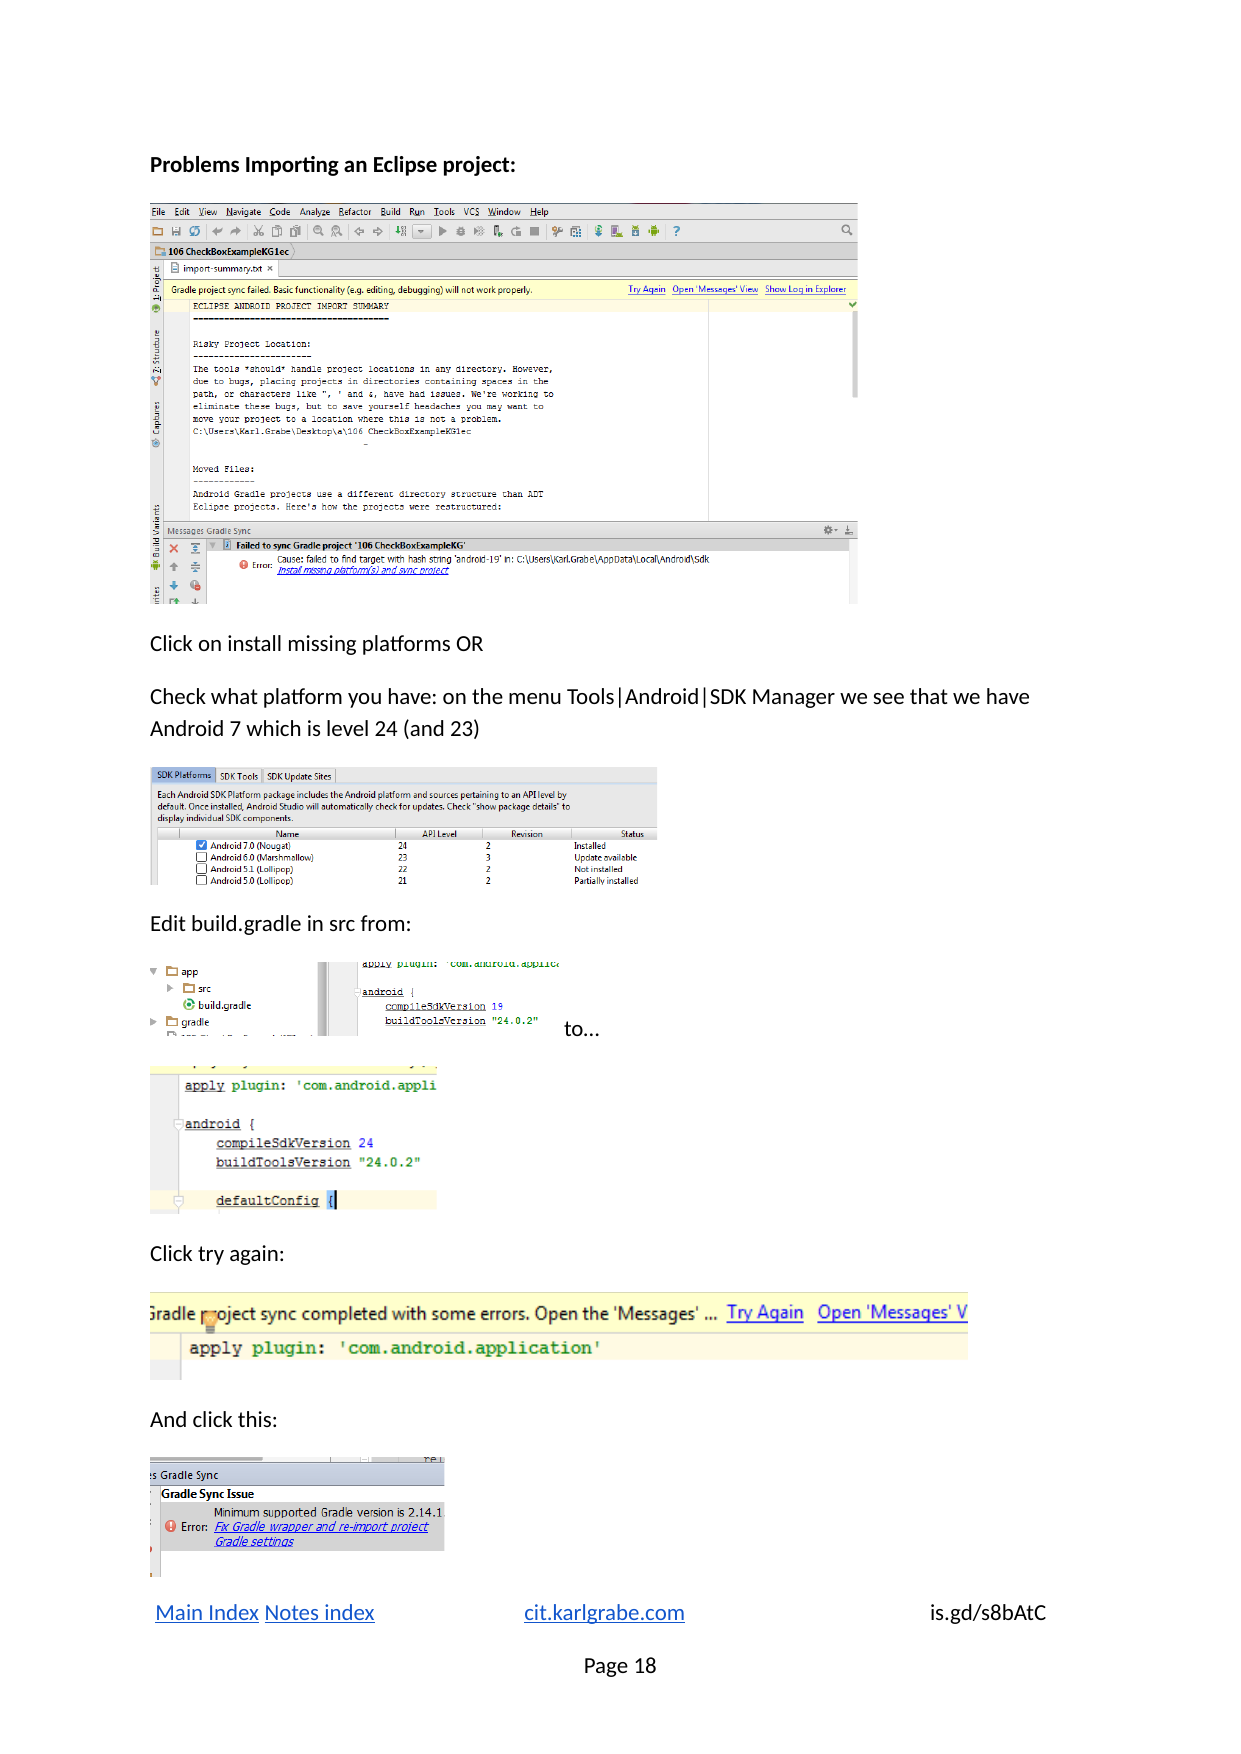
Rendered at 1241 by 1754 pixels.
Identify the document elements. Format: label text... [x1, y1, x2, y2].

picture [150, 1066, 437, 1214]
text to… [150, 962, 1090, 1042]
text And click this: [150, 1405, 1090, 1433]
picture [150, 767, 658, 885]
text Click on install missing platforms OR [150, 629, 1090, 657]
picture [150, 962, 559, 1036]
picture [150, 203, 858, 604]
text Problems Importing an Eclipse project: [150, 150, 1090, 178]
picture [150, 1457, 445, 1577]
text Check what platform you have: on the menu Tools|Android|SDK Manager we see that we have Android 7 which is level 24 (and 23) [150, 682, 1090, 742]
picture [150, 1292, 968, 1380]
text Click try again: [150, 1239, 1090, 1267]
text Edit build.gradle in src from: [150, 909, 1090, 937]
